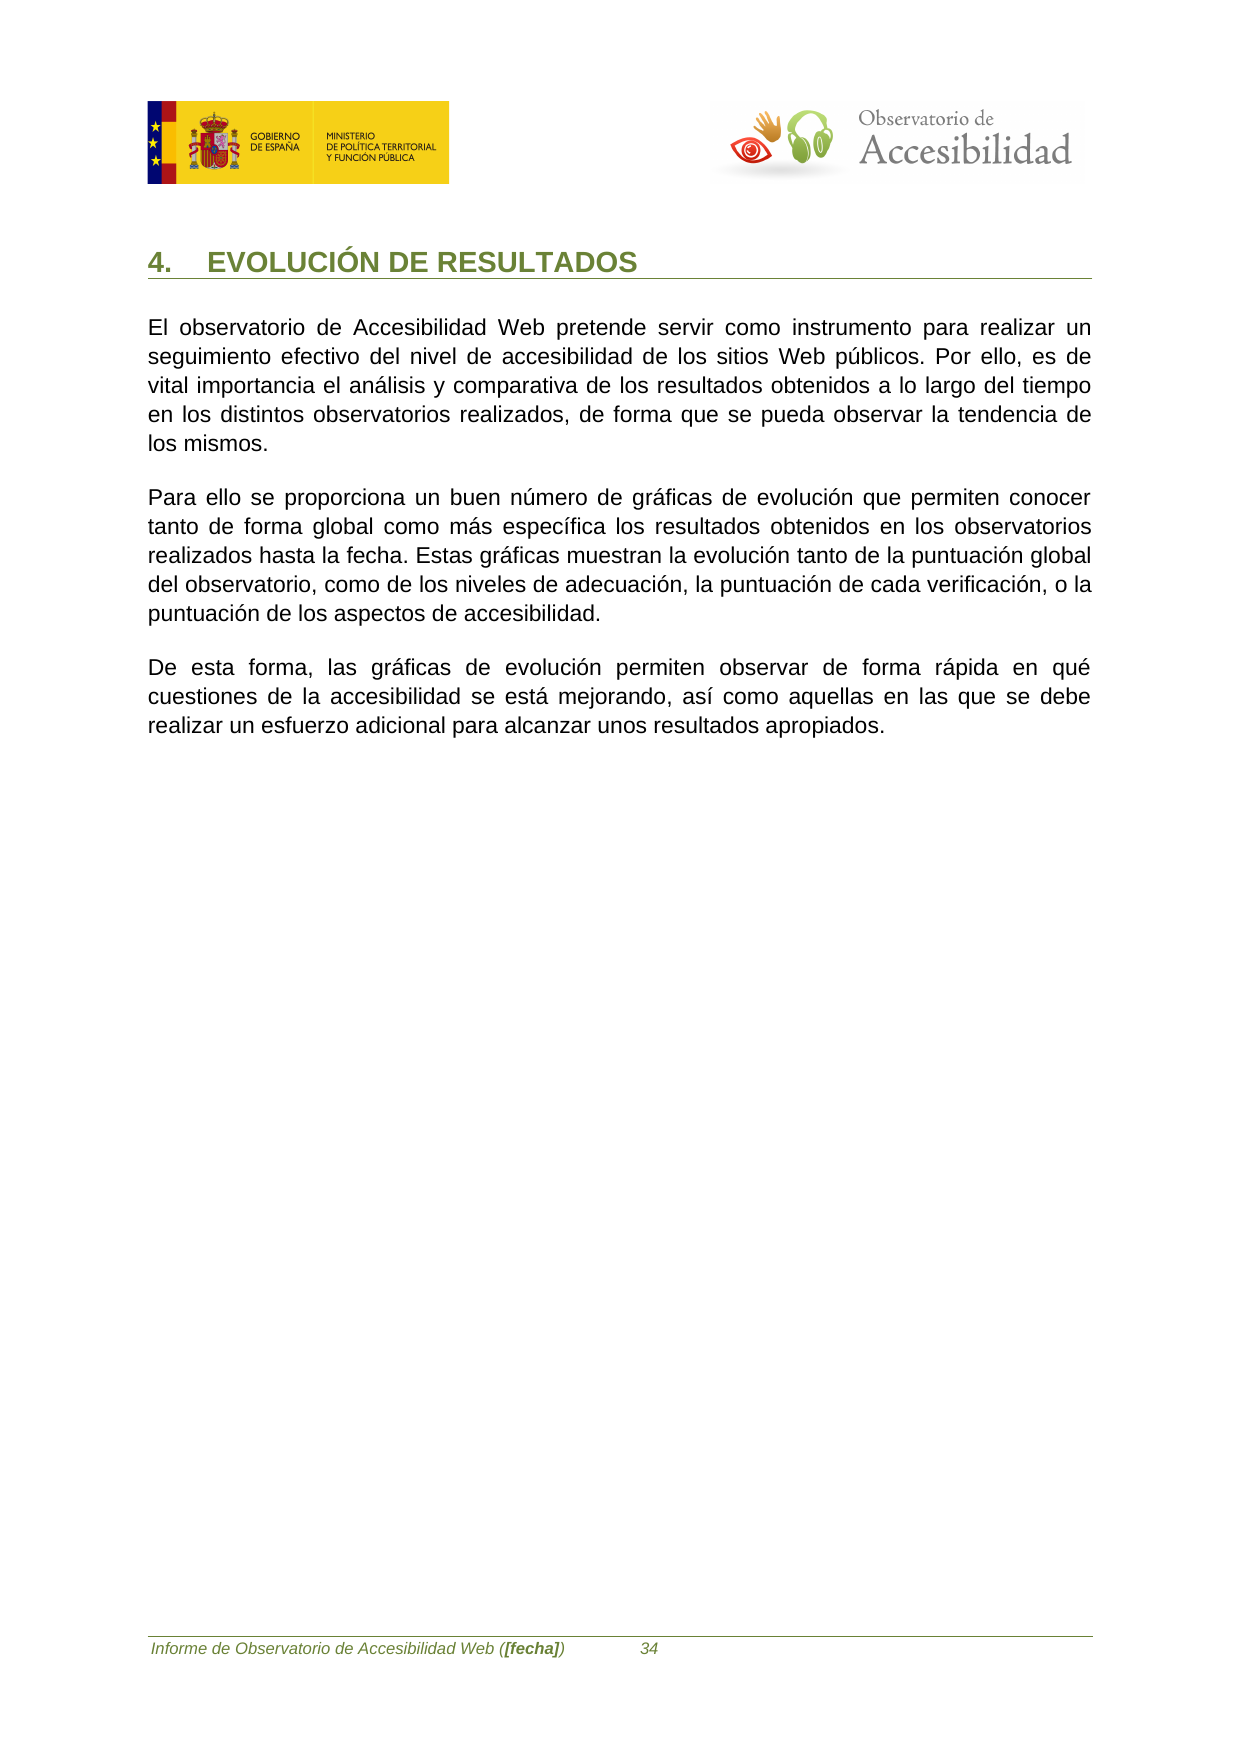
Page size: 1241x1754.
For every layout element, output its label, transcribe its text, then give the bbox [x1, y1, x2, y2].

subtitle EVOLUCIÓN DE RESULTADOS [148, 245, 1092, 278]
text Para ello se proporciona un buen número de gráficas de evolución que permiten conocer tanto de forma global como más específica los resultados obtenidos en los observatorios realizados hasta la fecha. Estas gráficas muestran la evolución tanto de la puntuación global del observatorio, como de los niveles de adecuación, la puntuación de cada verificación, o la puntuación de los aspectos de accesibilidad. [148, 484, 1092, 626]
picture [710, 101, 1086, 184]
picture [147, 101, 450, 184]
text De esta forma, las gráficas de evolución permiten observar de forma rápida en qué cuestiones de la accesibilidad se está mejorando, así como aquellas en las que se debe realizar un esfuerzo adicional para alcanzar unos resultados apropiados. [148, 654, 1092, 738]
text El observatorio de Accesibilidad Web pretende servir como instrumento para realizar un seguimiento efectivo del nivel de accesibilidad de los sitios Web públicos. Por ello, es de vital importancia el análisis y comparativa de los resultados obtenidos a lo largo del tiempo en los distintos observatorios realizados, de forma que se pueda observar la tendencia de los mismos. [148, 314, 1092, 456]
